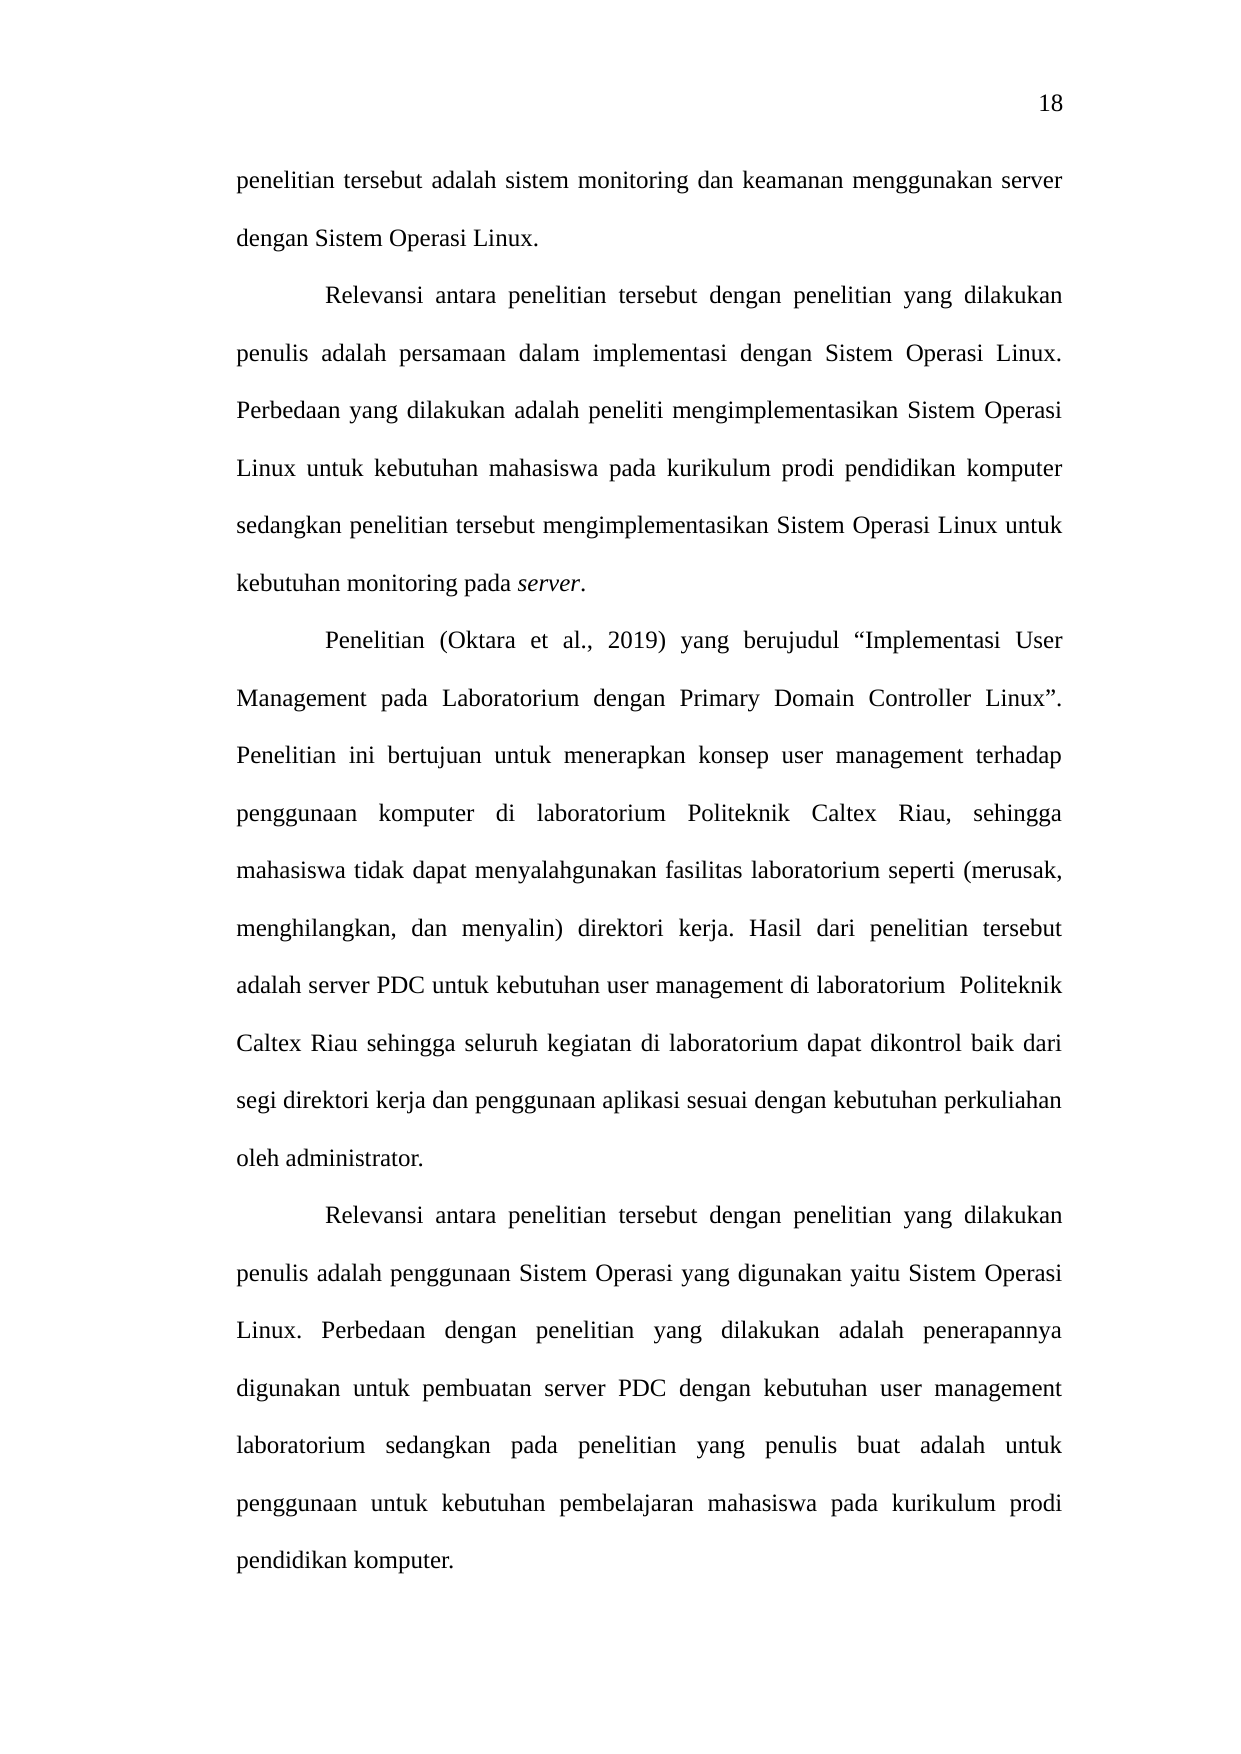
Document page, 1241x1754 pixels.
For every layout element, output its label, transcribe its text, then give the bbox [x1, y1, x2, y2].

text Relevansi antara penelitian tersebut dengan penelitian yang dilakukan penulis adalah penggunaan Sistem Operasi yang digunakan yaitu Sistem Operasi Linux. Perbedaan dengan penelitian yang dilakukan adalah penerapannya digunakan untuk pembuatan server PDC dengan kebutuhan user management laboratorium sedangkan pada penelitian yang penulis buat adalah untuk penggunaan untuk kebutuhan pembelajaran mahasiswa pada kurikulum prodi pendidikan komputer. [236, 1200, 1063, 1574]
text Relevansi antara penelitian tersebut dengan penelitian yang dilakukan penulis adalah persamaan dalam implementasi dengan Sistem Operasi Linux. Perbedaan yang dilakukan adalah peneliti mengimplementasikan Sistem Operasi Linux untuk kebutuhan mahasiswa pada kurikulum prodi pendidikan komputer sedangkan penelitian tersebut mengimplementasikan Sistem Operasi Linux untuk kebutuhan monitoring pada server. [236, 280, 1063, 597]
text Penelitian (Oktara et al., 2019)⁠ yang berujudul “Implementasi User Management pada Laboratorium dengan Primary Domain Controller Linux”. Penelitian ini bertujuan untuk menerapkan konsep user management terhadap penggunaan komputer di laboratorium Politeknik Caltex Riau, sehingga mahasiswa tidak dapat menyalahgunakan fasilitas laboratorium seperti (merusak, menghilangkan, dan menyalin) direktori kerja. Hasil dari penelitian tersebut adalah server PDC untuk kebutuhan user management di laboratorium Politeknik Caltex Riau sehingga seluruh kegiatan di laboratorium dapat dikontrol baik dari segi direktori kerja dan penggunaan aplikasi sesuai dengan kebutuhan perkuliahan oleh administrator. [236, 625, 1063, 1172]
text penelitian tersebut adalah sistem monitoring dan keamanan menggunakan server dengan Sistem Operasi Linux. [236, 165, 1063, 252]
